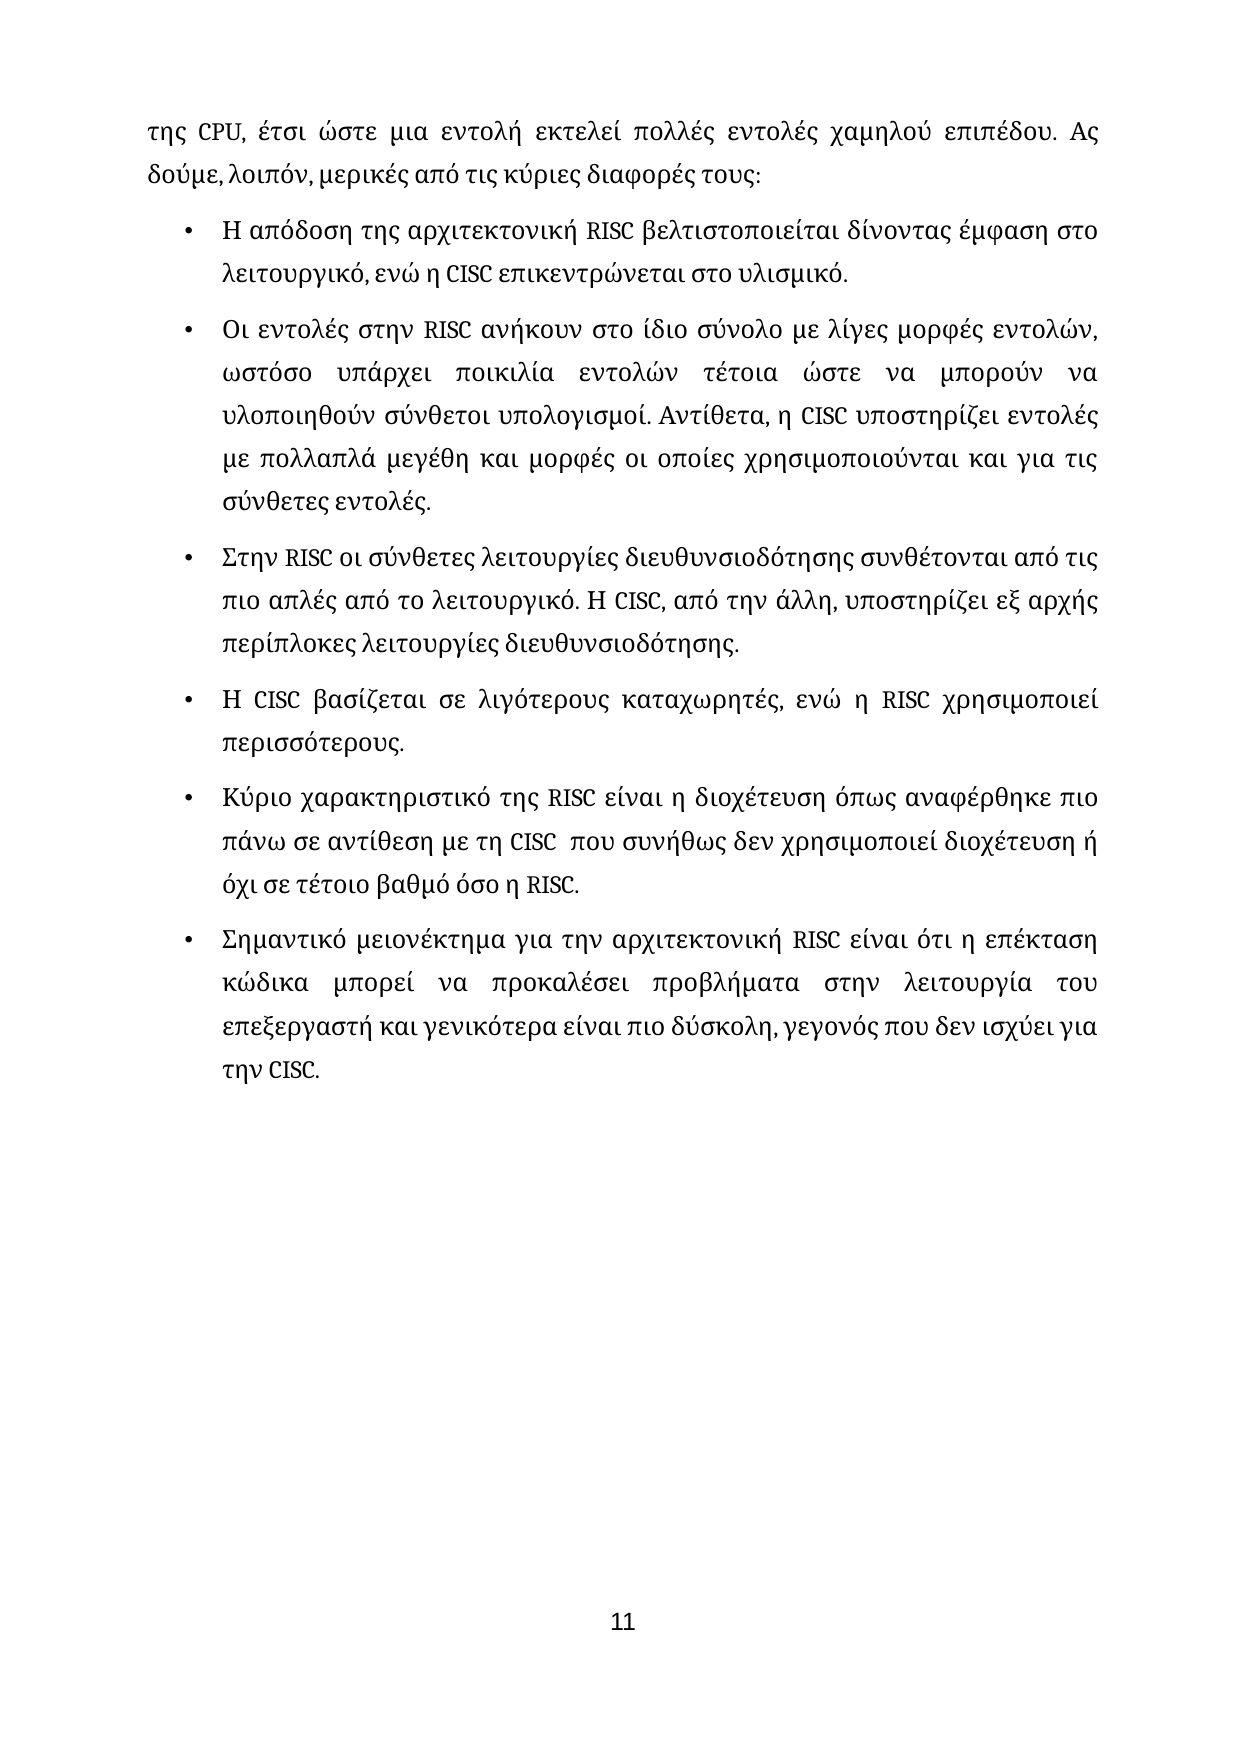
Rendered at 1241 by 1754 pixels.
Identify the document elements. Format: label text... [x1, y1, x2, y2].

list Σημαντικό μειονέκτημα για την αρχιτεκτονική RISC είναι ότι η επέκταση κώδικα μπορεί να προκαλέσει προβλήματα στην λειτουργία του επεξεργαστή και γενικότερα είναι πιο δύσκολη, γεγονός που δεν ισχύει για την CISC. [184, 926, 1098, 1084]
list Στην RISC οι σύνθετες λειτουργίες διευθυνσιοδότησης συνθέτονται από τις πιο απλές από το λειτουργικό. Η CISC, από την άλλη, υποστηρίζει εξ αρχής περίπλοκες λειτουργίες διευθυνσιοδότησης. [184, 544, 1098, 659]
list Κύριο χαρακτηριστικό της RISC είναι η διοχέτευση όπως αναφέρθηκε πιο πάνω σε αντίθεση με τη CISC που συνήθως δεν χρησιμοποιεί διοχέτευση ή όχι σε τέτοιο βαθμό όσο η RISC. [184, 784, 1098, 899]
text της CPU, έτσι ώστε μια εντολή εκτελεί πολλές εντολές χαμηλού επιπέδου. Ας δούμε, λοιπόν, μερικές από τις κύριες διαφορές τους: [147, 118, 1098, 190]
list Οι εντολές στην RISC ανήκουν στο ίδιο σύνολο με λίγες μορφές εντολών, ωστόσο υπάρχει ποικιλία εντολών τέτοια ώστε να μπορούν να υλοποιηθούν σύνθετοι υπολογισμοί. Αντίθετα, η CISC υποστηρίζει εντολές με πολλαπλά μεγέθη και μορφές οι οποίες χρησιμοποιούνται και για τις σύνθετες εντολές. [184, 316, 1098, 517]
list Η CISC βασίζεται σε λιγότερους καταχωρητές, ενώ η RISC χρησιμοποιεί περισσότερους. [184, 686, 1098, 757]
list Η απόδοση της αρχιτεκτονική RISC βελτιστοποιείται δίνοντας έμφαση στο λειτουργικό, ενώ η CISC επικεντρώνεται στο υλισμικό. [184, 217, 1098, 289]
